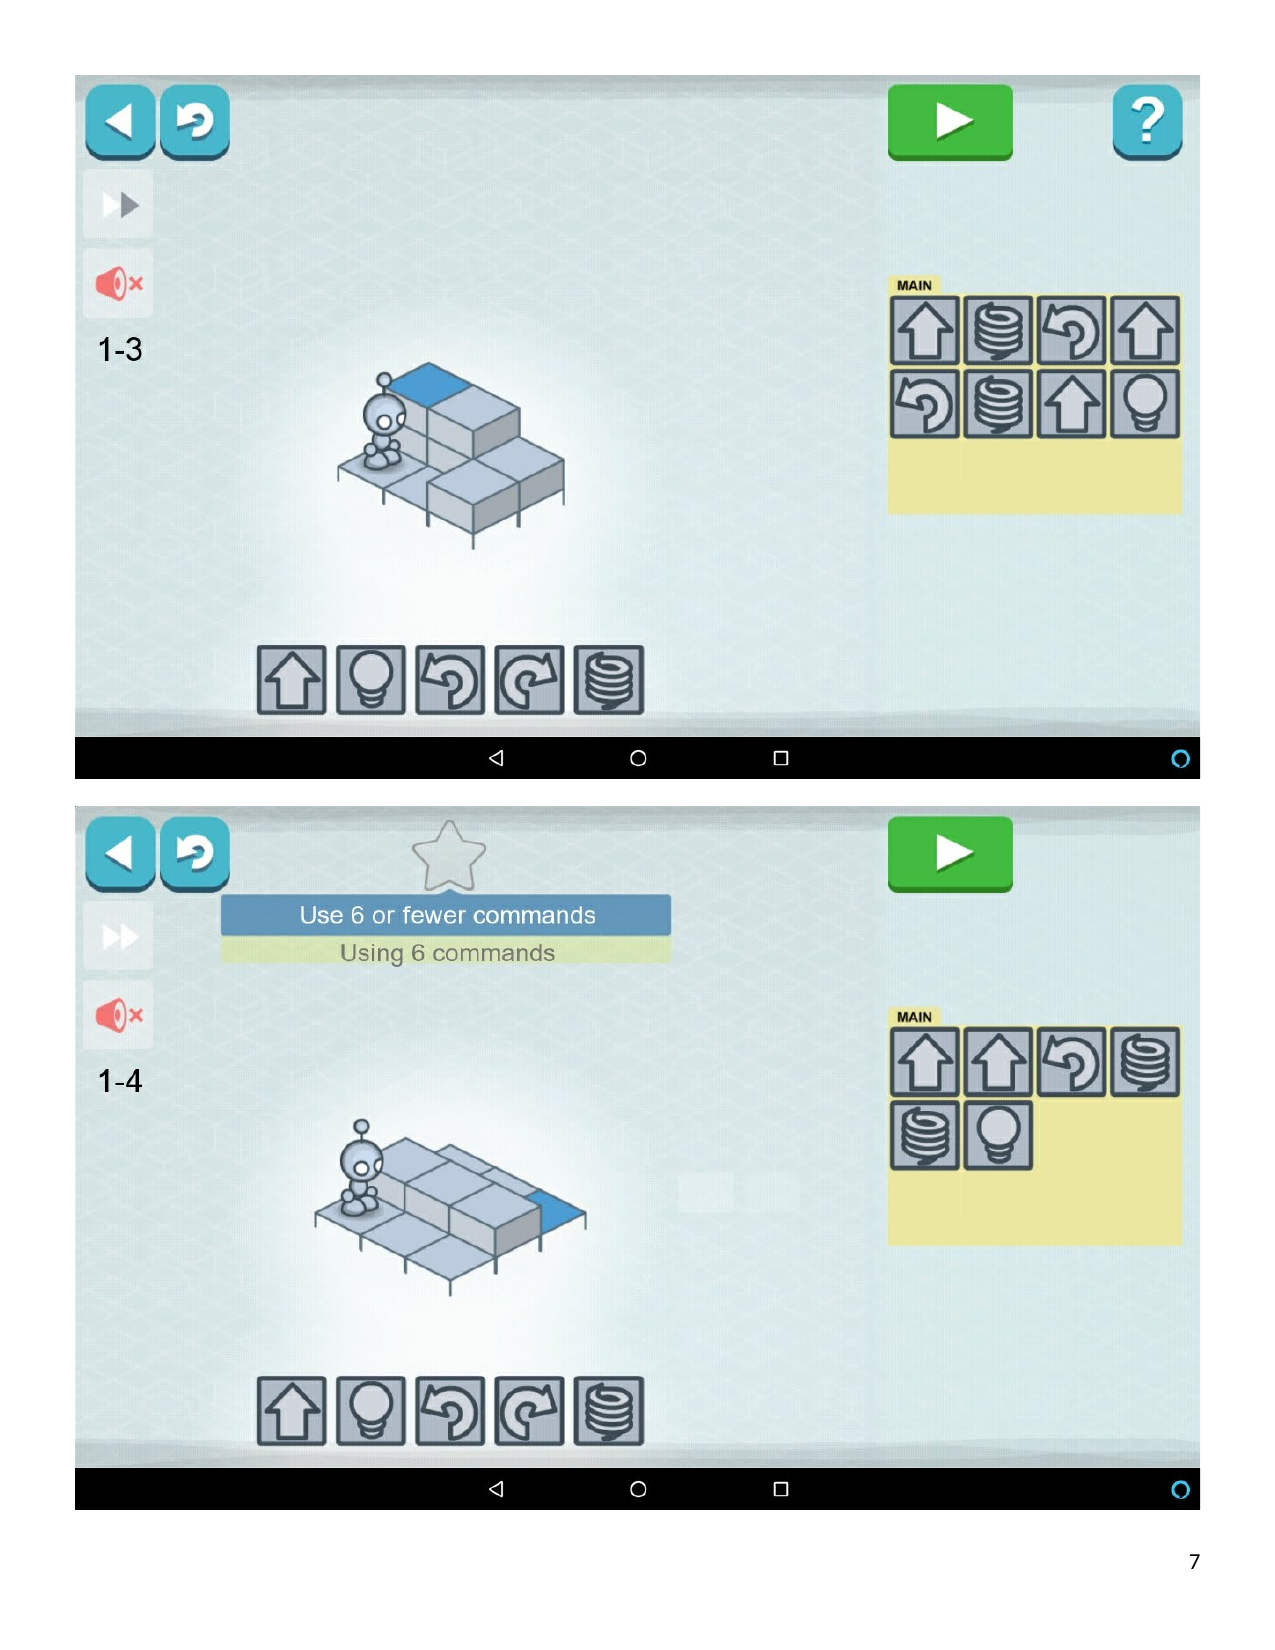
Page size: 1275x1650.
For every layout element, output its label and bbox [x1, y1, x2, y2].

picture [75, 75, 1200, 779]
picture [75, 806, 1200, 1510]
